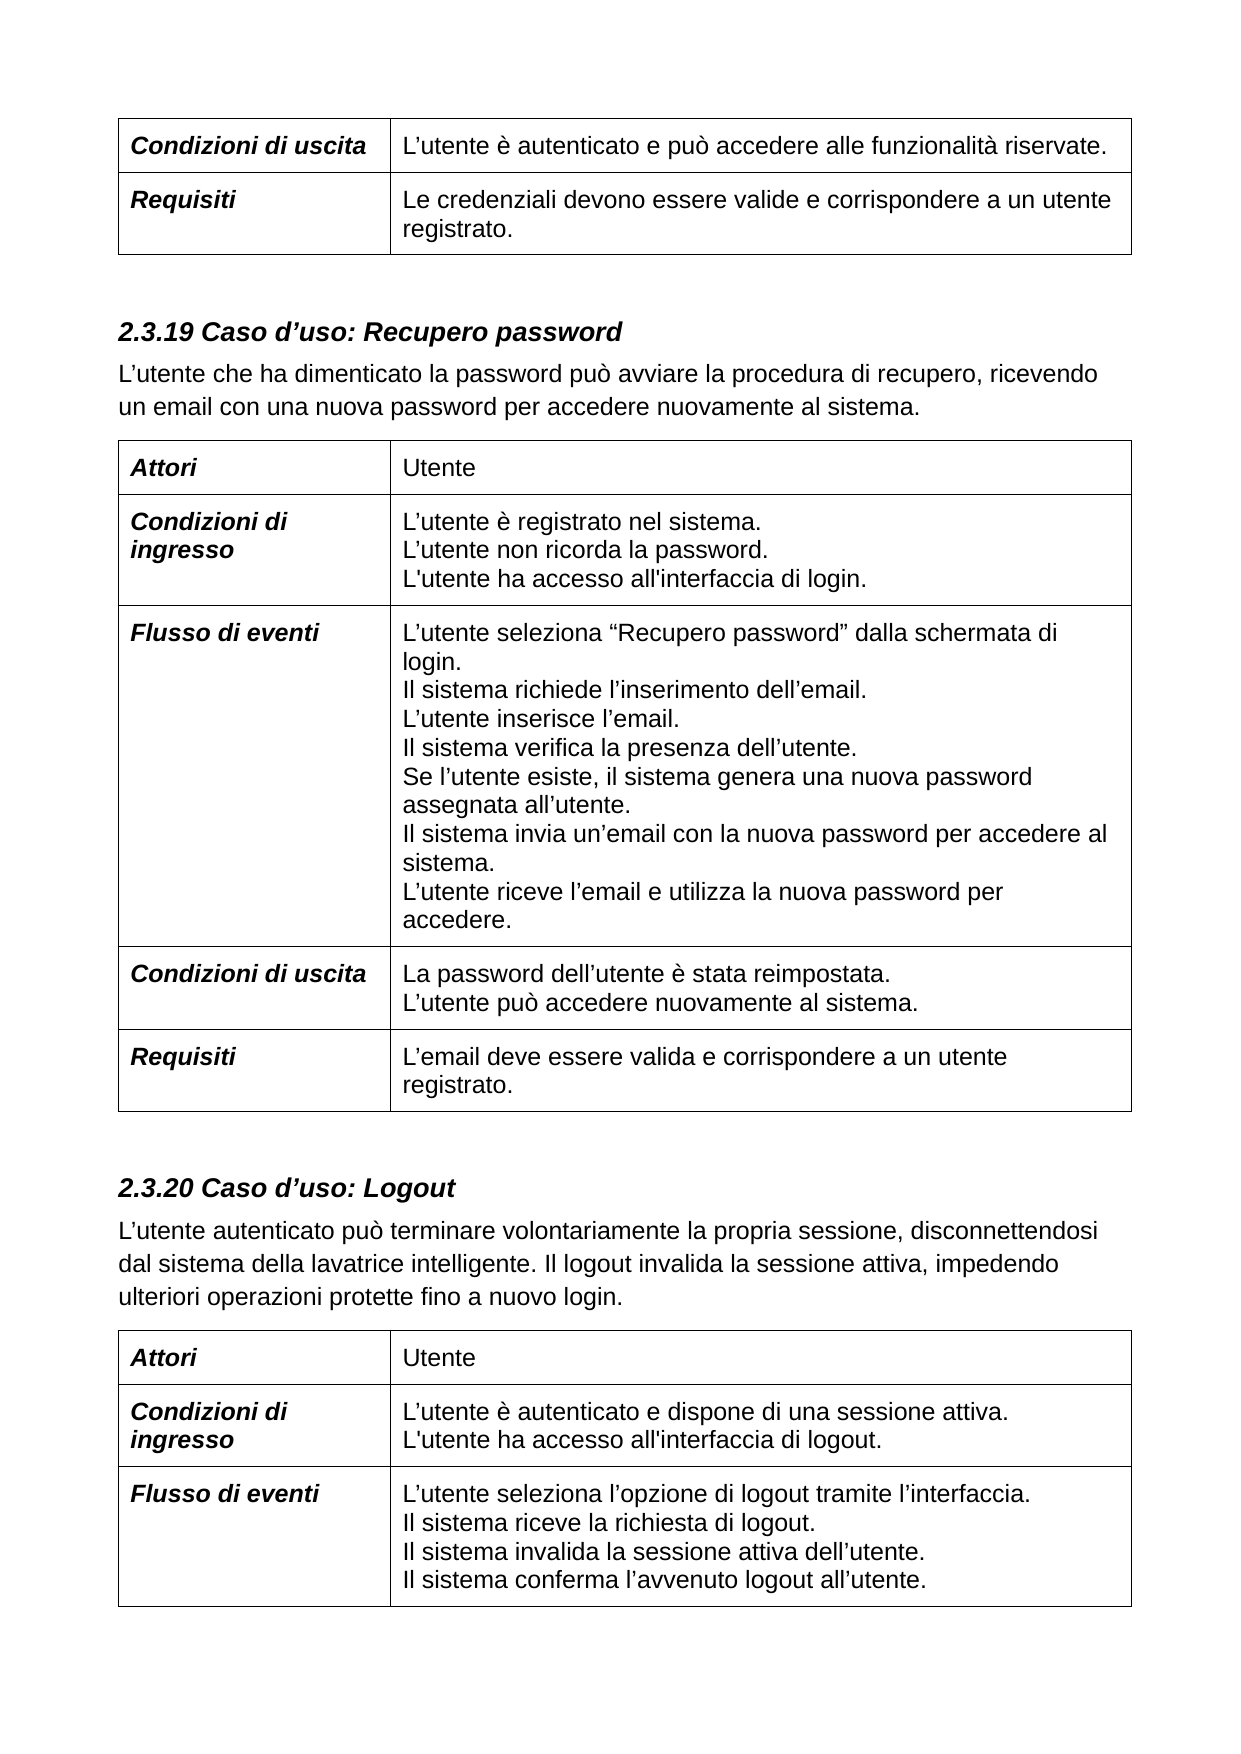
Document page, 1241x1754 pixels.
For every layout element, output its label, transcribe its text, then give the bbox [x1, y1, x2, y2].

text L’utente che ha dimenticato la password può avviare la procedura di recupero, ricevendo un email con una nuova password per accedere nuovamente al sistema. [118, 359, 1122, 421]
table_cell Le credenziali devono essere valide e corrispondere a un utente registrato. [391, 173, 1131, 254]
table_cell Condizioni di uscita [119, 119, 390, 172]
table_header Attori [119, 441, 390, 494]
subtitle 2.3.19 Caso d’uso: Recupero password [118, 316, 1122, 347]
table_header Utente [391, 441, 1131, 494]
table_cell L’utente è autenticato e può accedere alle funzionalità riservate. [391, 119, 1131, 172]
table_cell Condizioni di uscita [119, 947, 390, 1029]
table_header Attori [119, 1331, 390, 1383]
table_cell La password dell’utente è stata reimpostata. L’utente può accedere nuovamente al sistema. [391, 947, 1131, 1029]
table_cell Condizioni di ingresso [119, 1385, 390, 1466]
table_cell L’email deve essere valida e corrispondere a un utente registrato. [391, 1030, 1131, 1111]
table_cell L’utente seleziona “Recupero password” dalla schermata di login. Il sistema richiede l’inserimento dell’email. L’utente inserisce l’email. Il sistema verifica la presenza dell’utente. Se l’utente esiste, il sistema genera una nuova password assegnata all’utente. Il sistema invia un’email con la nuova password per accedere al sistema. L’utente riceve l’email e utilizza la nuova password per accedere. [391, 606, 1131, 946]
table_cell L’utente è autenticato e dispone di una sessione attiva. L'utente ha accesso all'interfaccia di logout. [391, 1385, 1131, 1466]
table_cell Requisiti [119, 173, 390, 254]
text L’utente autenticato può terminare volontariamente la propria sessione, disconnettendosi dal sistema della lavatrice intelligente. Il logout invalida la sessione attiva, impedendo ulteriori operazioni protette fino a nuovo login. [118, 1216, 1122, 1311]
table_cell L’utente seleziona l’opzione di logout tramite l’interfaccia. Il sistema riceve la richiesta di logout. Il sistema invalida la sessione attiva dell’utente. Il sistema conferma l’avvenuto logout all’utente. [391, 1467, 1131, 1606]
table_cell L’utente è registrato nel sistema. L’utente non ricorda la password. L'utente ha accesso all'interfaccia di login. [391, 495, 1131, 605]
table_header Utente [391, 1331, 1131, 1383]
table_cell Flusso di eventi [119, 1467, 390, 1606]
table_cell Requisiti [119, 1030, 390, 1111]
table_cell Flusso di eventi [119, 606, 390, 946]
subtitle 2.3.20 Caso d’uso: Logout [118, 1172, 1122, 1203]
table_cell Condizioni di ingresso [119, 495, 390, 605]
